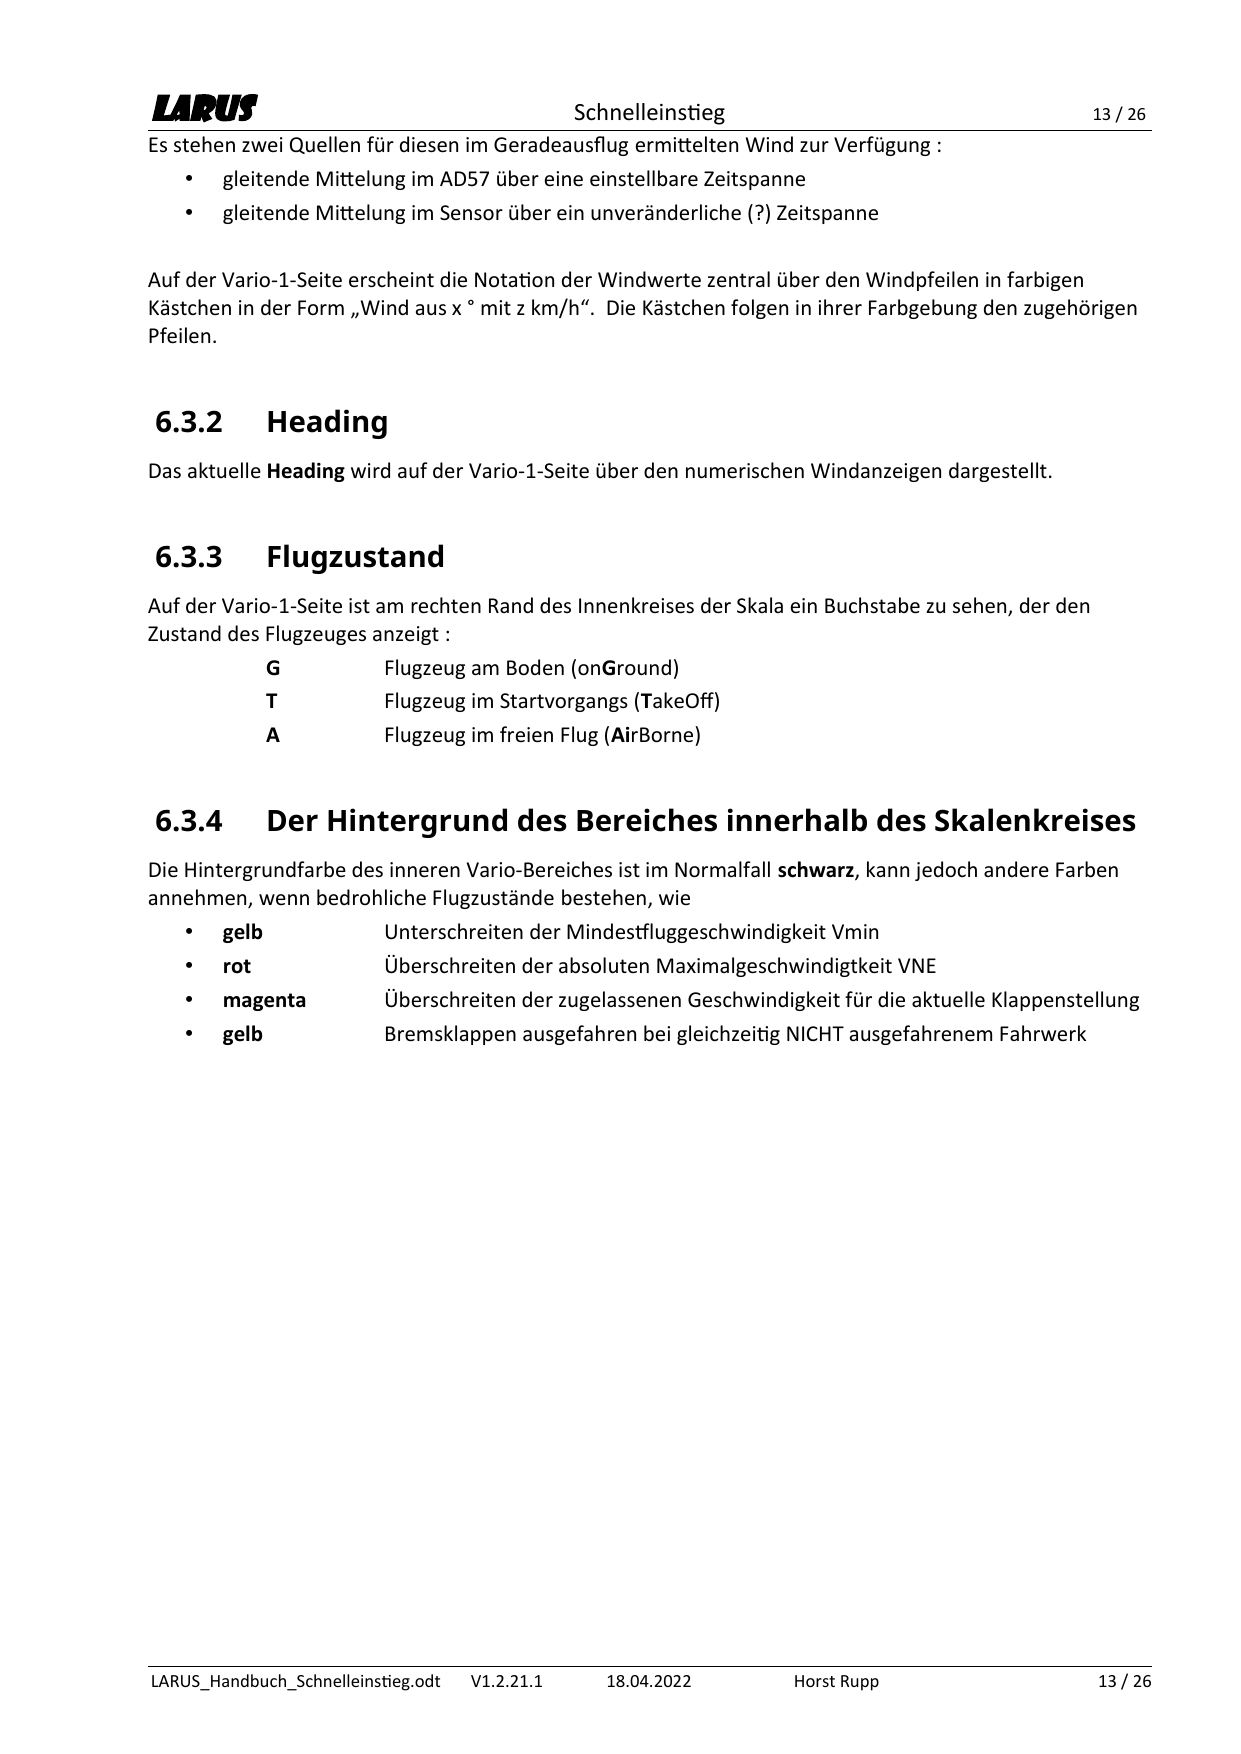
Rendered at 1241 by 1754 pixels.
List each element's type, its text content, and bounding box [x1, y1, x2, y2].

list rot Überschreiten der absoluten Maximalgeschwindigtkeit VNE [185, 951, 1152, 979]
text Es stehen zwei Quellen für diesen im Geradeausflug ermittelten Wind zur Verfügung : [148, 131, 1152, 158]
text A Flugzeug im freien Flug (AirBorne) [148, 721, 1152, 748]
text Auf der Vario-1-Seite erscheint die Notation der Windwerte zentral über den Windpfeilen in farbigen Kästchen in der Form „Wind aus x ° mit z km/h“. Die Kästchen folgen in ihrer Farbgebung den zugehörigen Pfeilen. [148, 265, 1152, 349]
text Das aktuelle Heading wird auf der Vario-1-Seite über den numerischen Windanzeigen dargestellt. [148, 456, 1152, 484]
subtitle Flugzustand [148, 536, 1152, 576]
text G Flugzeug am Boden (onGround) [148, 653, 1152, 681]
list gelb Unterschreiten der Mindestfluggeschwindigkeit Vmin [185, 917, 1152, 945]
list gelb Bremsklappen ausgefahren bei gleichzeitig NICHT ausgefahrenem Fahrwerk [185, 1019, 1152, 1047]
text T Flugzeug im Startvorgangs (TakeOff) [148, 687, 1152, 715]
list gleitende Mittelung im Sensor über ein unveränderliche (?) Zeitspanne [185, 198, 1152, 226]
text Auf der Vario-1-Seite ist am rechten Rand des Innenkreises der Skala ein Buchstabe zu sehen, der den Zustand des Flugzeuges anzeigt : [148, 591, 1152, 647]
subtitle Der Hintergrund des Bereiches innerhalb des Skalenkreises [148, 800, 1152, 840]
subtitle Heading [148, 401, 1152, 441]
list gleitende Mittelung im AD57 über eine einstellbare Zeitspanne [185, 164, 1152, 192]
list magenta Überschreiten der zugelassenen Geschwindigkeit für die aktuelle Klappenstellung [185, 985, 1152, 1013]
text Die Hintergrundfarbe des inneren Vario-Bereiches ist im Normalfall schwarz, kann jedoch andere Farben annehmen, wenn bedrohliche Flugzustände bestehen, wie [148, 855, 1152, 911]
